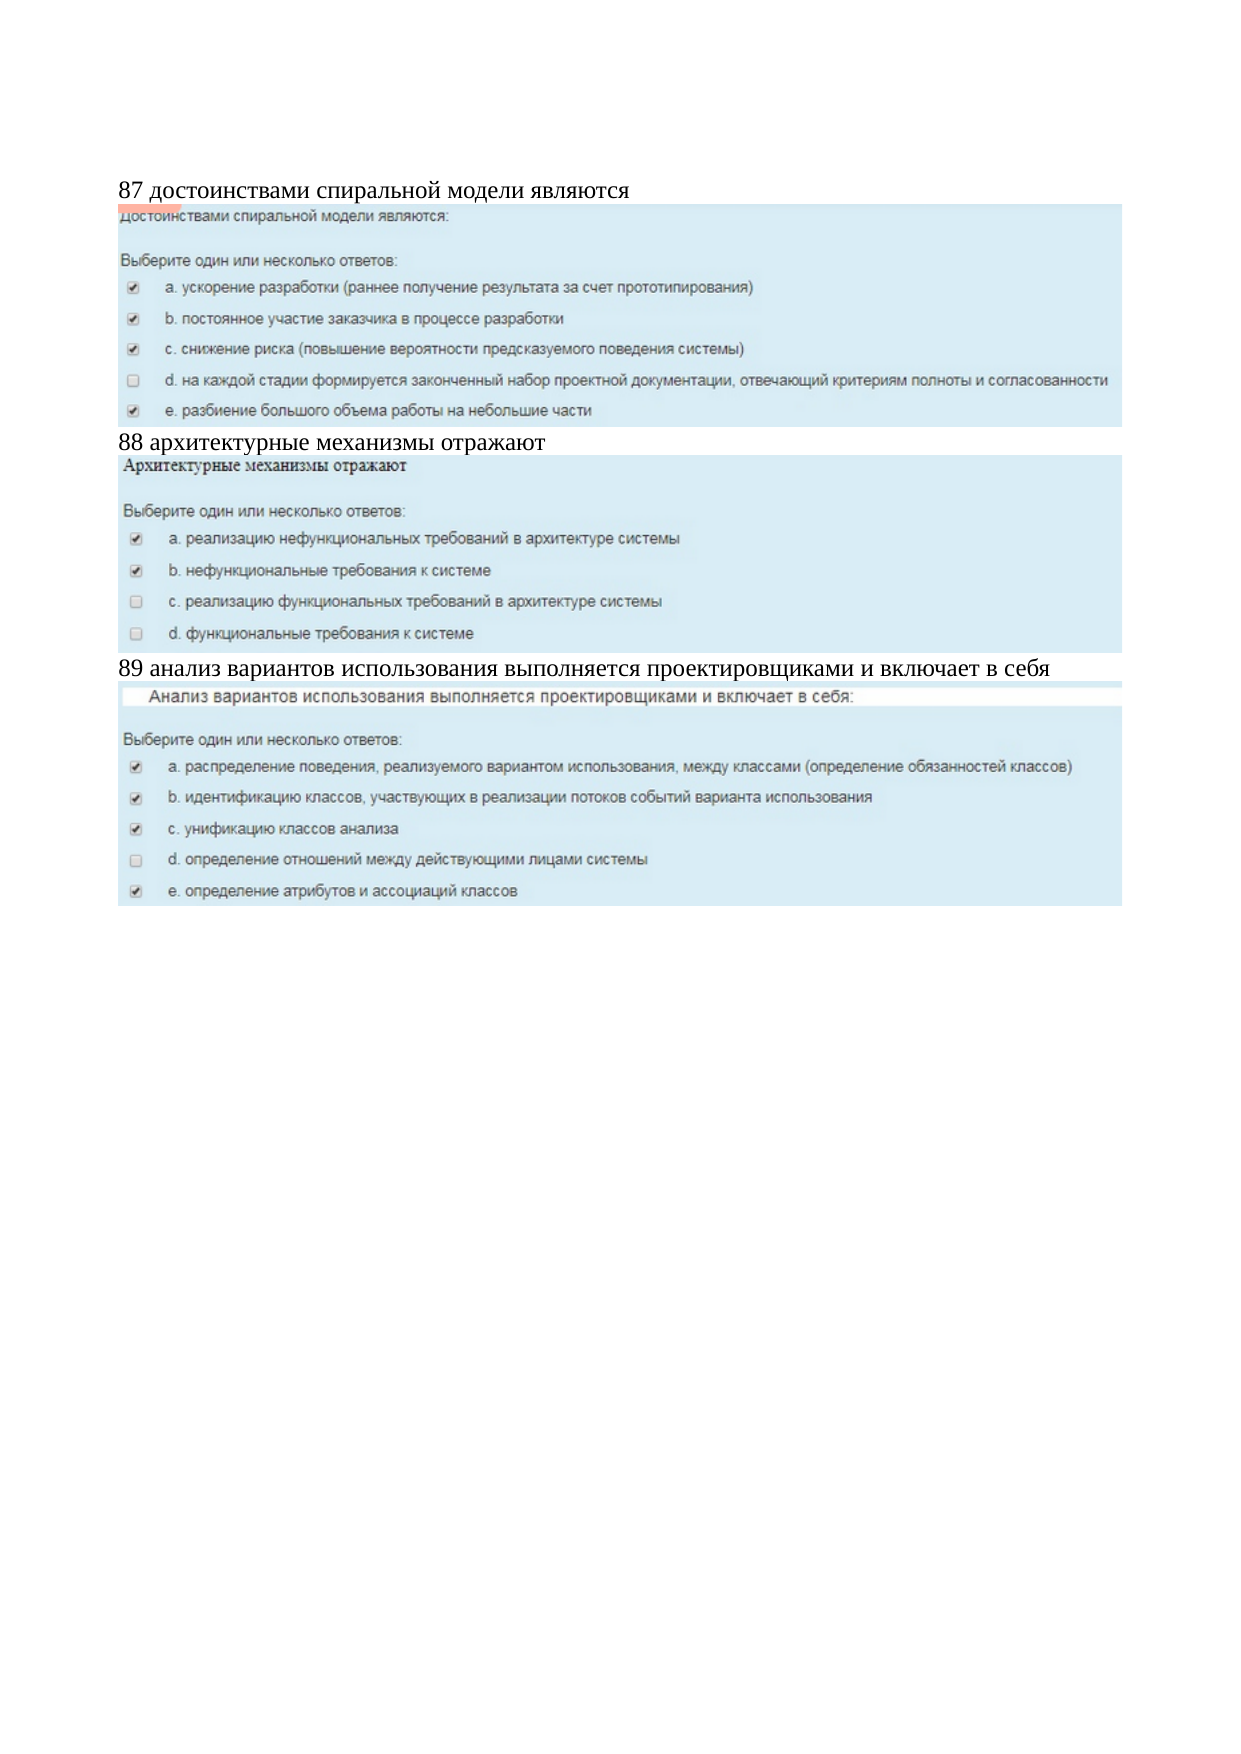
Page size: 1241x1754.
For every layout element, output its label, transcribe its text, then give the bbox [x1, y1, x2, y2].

text 88 архитектурные механизмы отражают [118, 427, 1122, 455]
text 87 достоинствами спиральной модели являются [118, 176, 1122, 204]
text 89 анализ вариантов использования выполняется проектировщиками и включает в себя [118, 653, 1122, 681]
picture [118, 204, 1123, 427]
picture [118, 455, 1123, 653]
picture [118, 681, 1123, 906]
